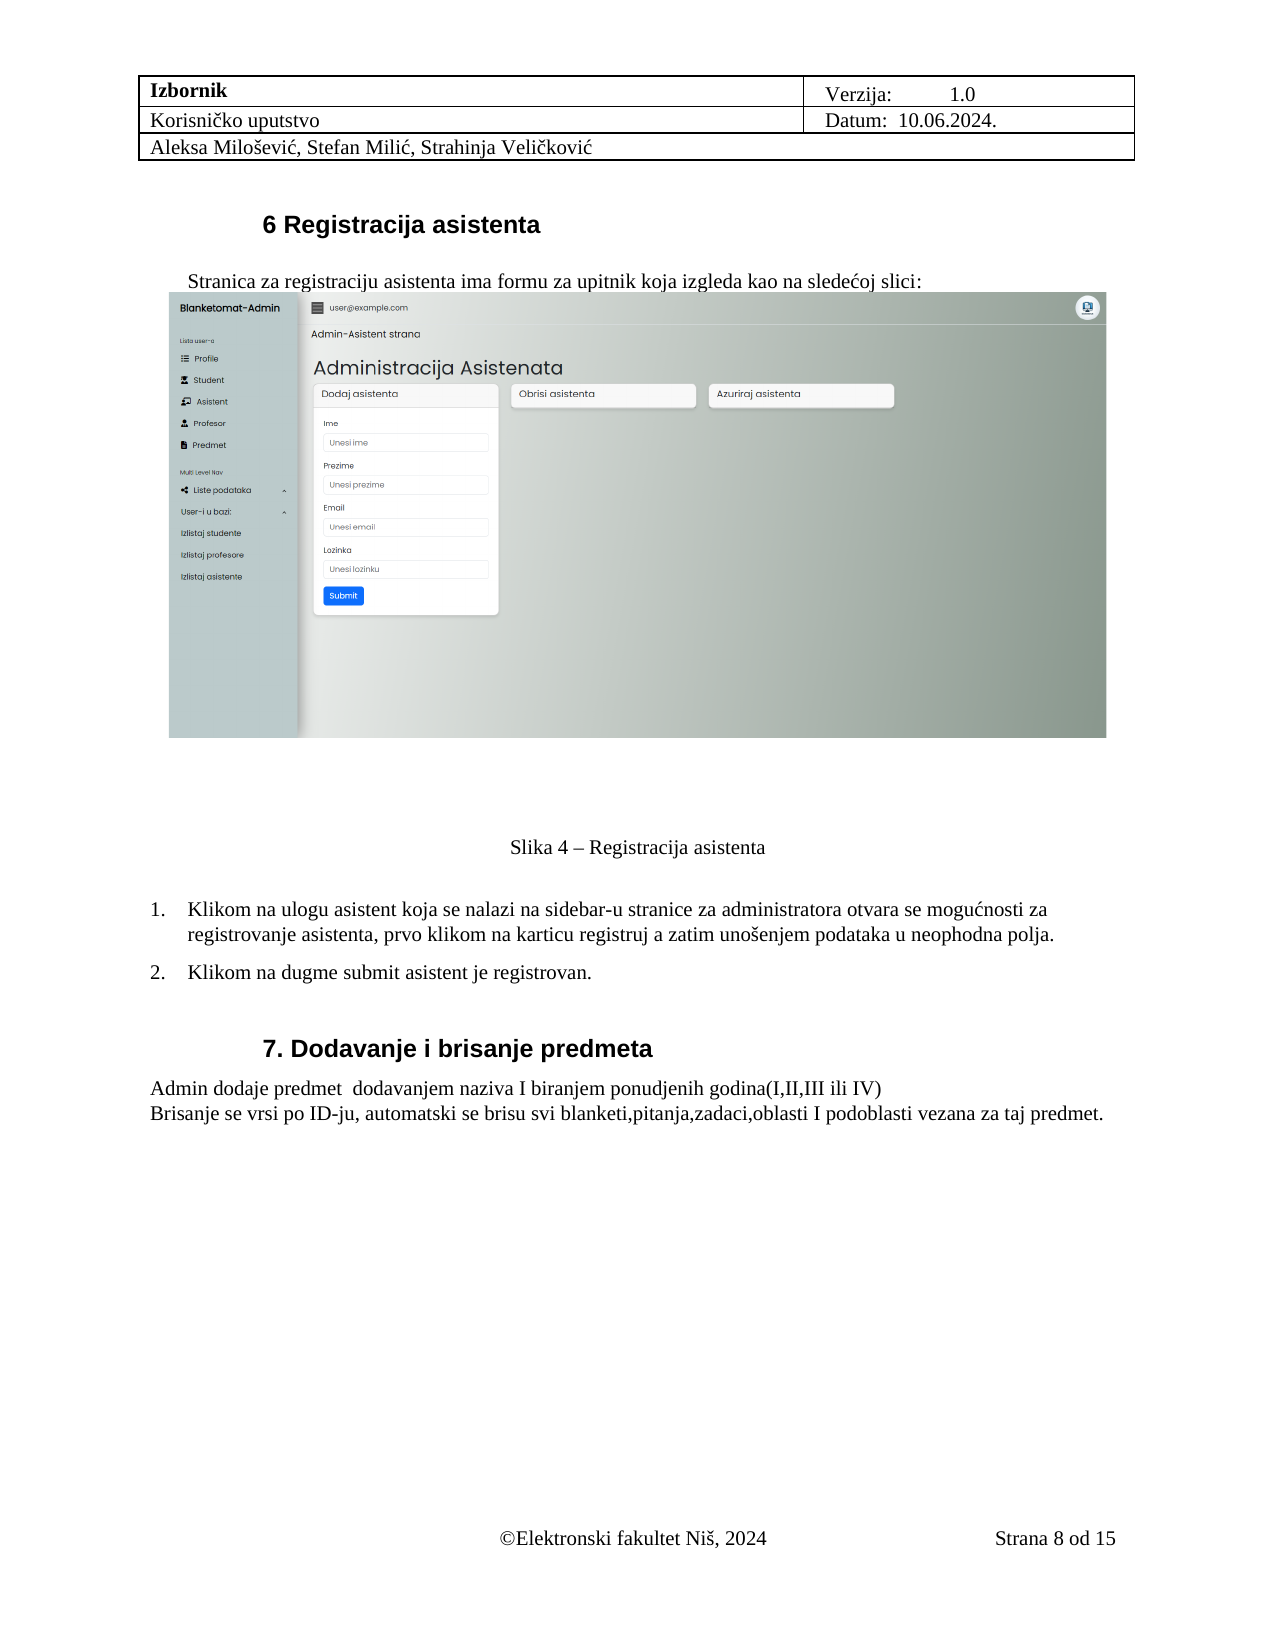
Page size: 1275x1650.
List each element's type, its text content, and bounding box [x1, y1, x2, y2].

subtitle Klikom na dugme submit asistent je registrovan. [150, 959, 1125, 984]
text Slika 4 – Registracija asistenta [150, 834, 1125, 859]
subtitle Klikom na ulogu asistent koja se nalazi na sidebar-u stranice za administratora otvara se mogućnosti za registrovanje asistenta, prvo klikom na karticu registruj a zatim unošenjem podataka u neophodna polja. [150, 896, 1125, 946]
subtitle Admin dodaje predmet dodavanjem naziva I biranjem ponudjenih godina(I,II,III ili IV) Brisanje se vrsi po ID-ju, automatski se brisu svi blanketi,pitanja,zadaci,oblasti I podoblasti vezana za taj predmet. [150, 1075, 1125, 1125]
picture [168, 292, 1107, 738]
list 6 Registracija asistenta [225, 210, 1125, 239]
text Stranica za registraciju asistenta ima formu za upitnik koja izgleda kao na sledećoj slici: [187, 268, 1125, 293]
subtitle 7. Dodavanje i brisanje predmeta [225, 1034, 1125, 1062]
